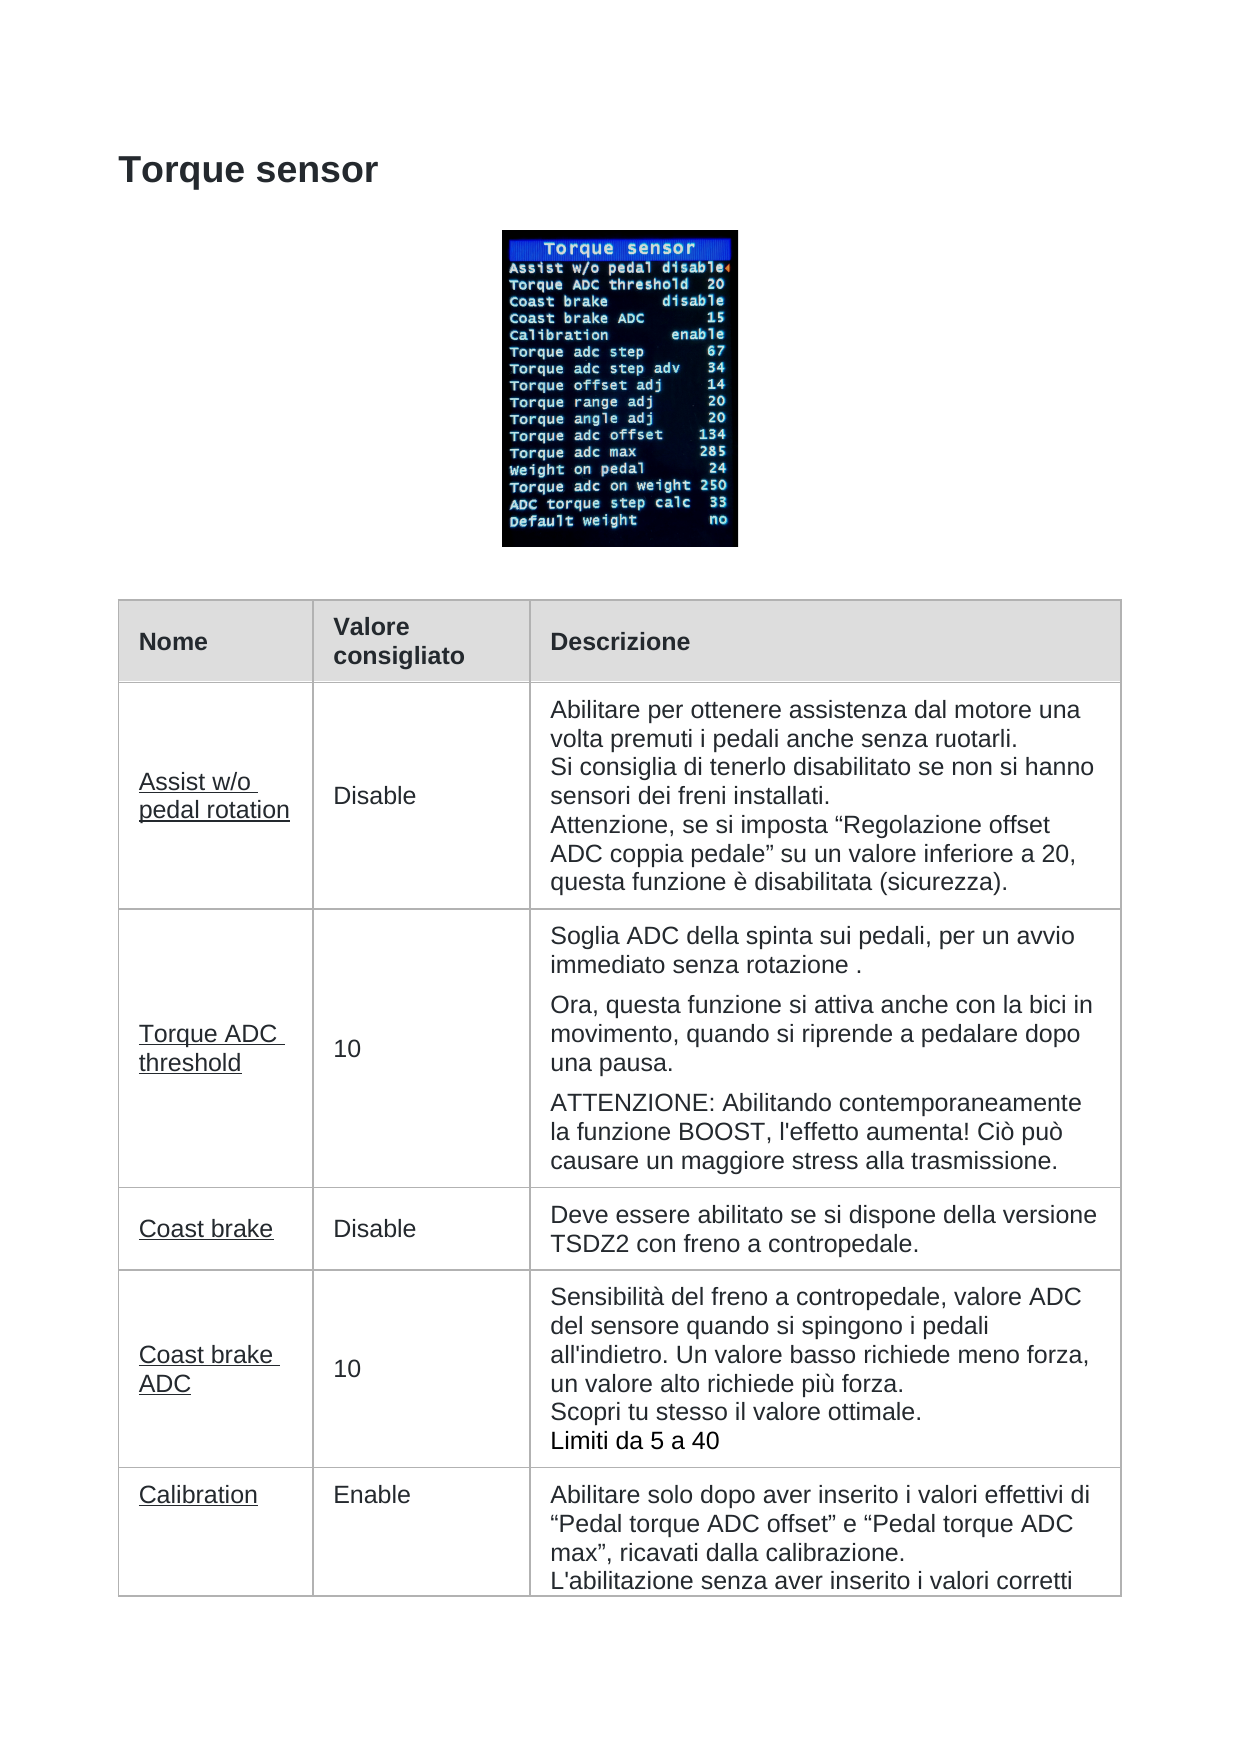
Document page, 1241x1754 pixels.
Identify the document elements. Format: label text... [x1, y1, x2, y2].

text Torque sensor [118, 148, 1122, 191]
table_cell Deve essere abilitato se si dispone della versione TSDZ2 con freno a contropedale. [531, 1188, 1120, 1269]
table_cell Coast brake [119, 1188, 312, 1269]
table_cell Abilitare solo dopo aver inserito i valori effettivi di “Pedal torque ADC offset” e “Pedal torque ADC max”, ricavati dalla calibrazione. L'abilitazione senza aver inserito i valori corretti [531, 1468, 1120, 1595]
table_header Descrizione [531, 601, 1120, 681]
picture [502, 230, 739, 547]
table_header Nome [119, 601, 312, 681]
table_cell Coast brake ADC [119, 1271, 312, 1467]
table_cell Disable [314, 1188, 529, 1269]
table_cell Enable [314, 1468, 529, 1595]
table_cell 10 [314, 910, 529, 1186]
table_cell 10 [314, 1271, 529, 1467]
table_cell Assist w/o pedal rotation [119, 683, 312, 908]
table_cell Disable [314, 683, 529, 908]
table_cell Abilitare per ottenere assistenza dal motore una volta premuti i pedali anche senza ruotarli. Si consiglia di tenerlo disabilitato se non si hanno sensori dei freni installati. Attenzione, se si imposta “Regolazione offset ADC coppia pedale” su un valore inferiore a 20, questa funzione è disabilitata (sicurezza). [531, 683, 1120, 908]
table_header Valore consigliato [314, 601, 529, 681]
table_cell Torque ADC threshold [119, 910, 312, 1186]
table_cell Soglia ADC della spinta sui pedali, per un avvio immediato senza rotazione . Ora, questa funzione si attiva anche con la bici in movimento, quando si riprende a pedalare dopo una pausa. ATTENZIONE: Abilitando contemporaneamente la funzione BOOST, l'effetto aumenta! Ciò può causare un maggiore stress alla trasmissione. [531, 910, 1120, 1186]
table_cell Sensibilità del freno a contropedale, valore ADC del sensore quando si spingono i pedali all'indietro. Un valore basso richiede meno forza, un valore alto richiede più forza. Scopri tu stesso il valore ottimale. Limiti da 5 a 40 [531, 1271, 1120, 1467]
table_cell Calibration [119, 1468, 312, 1595]
